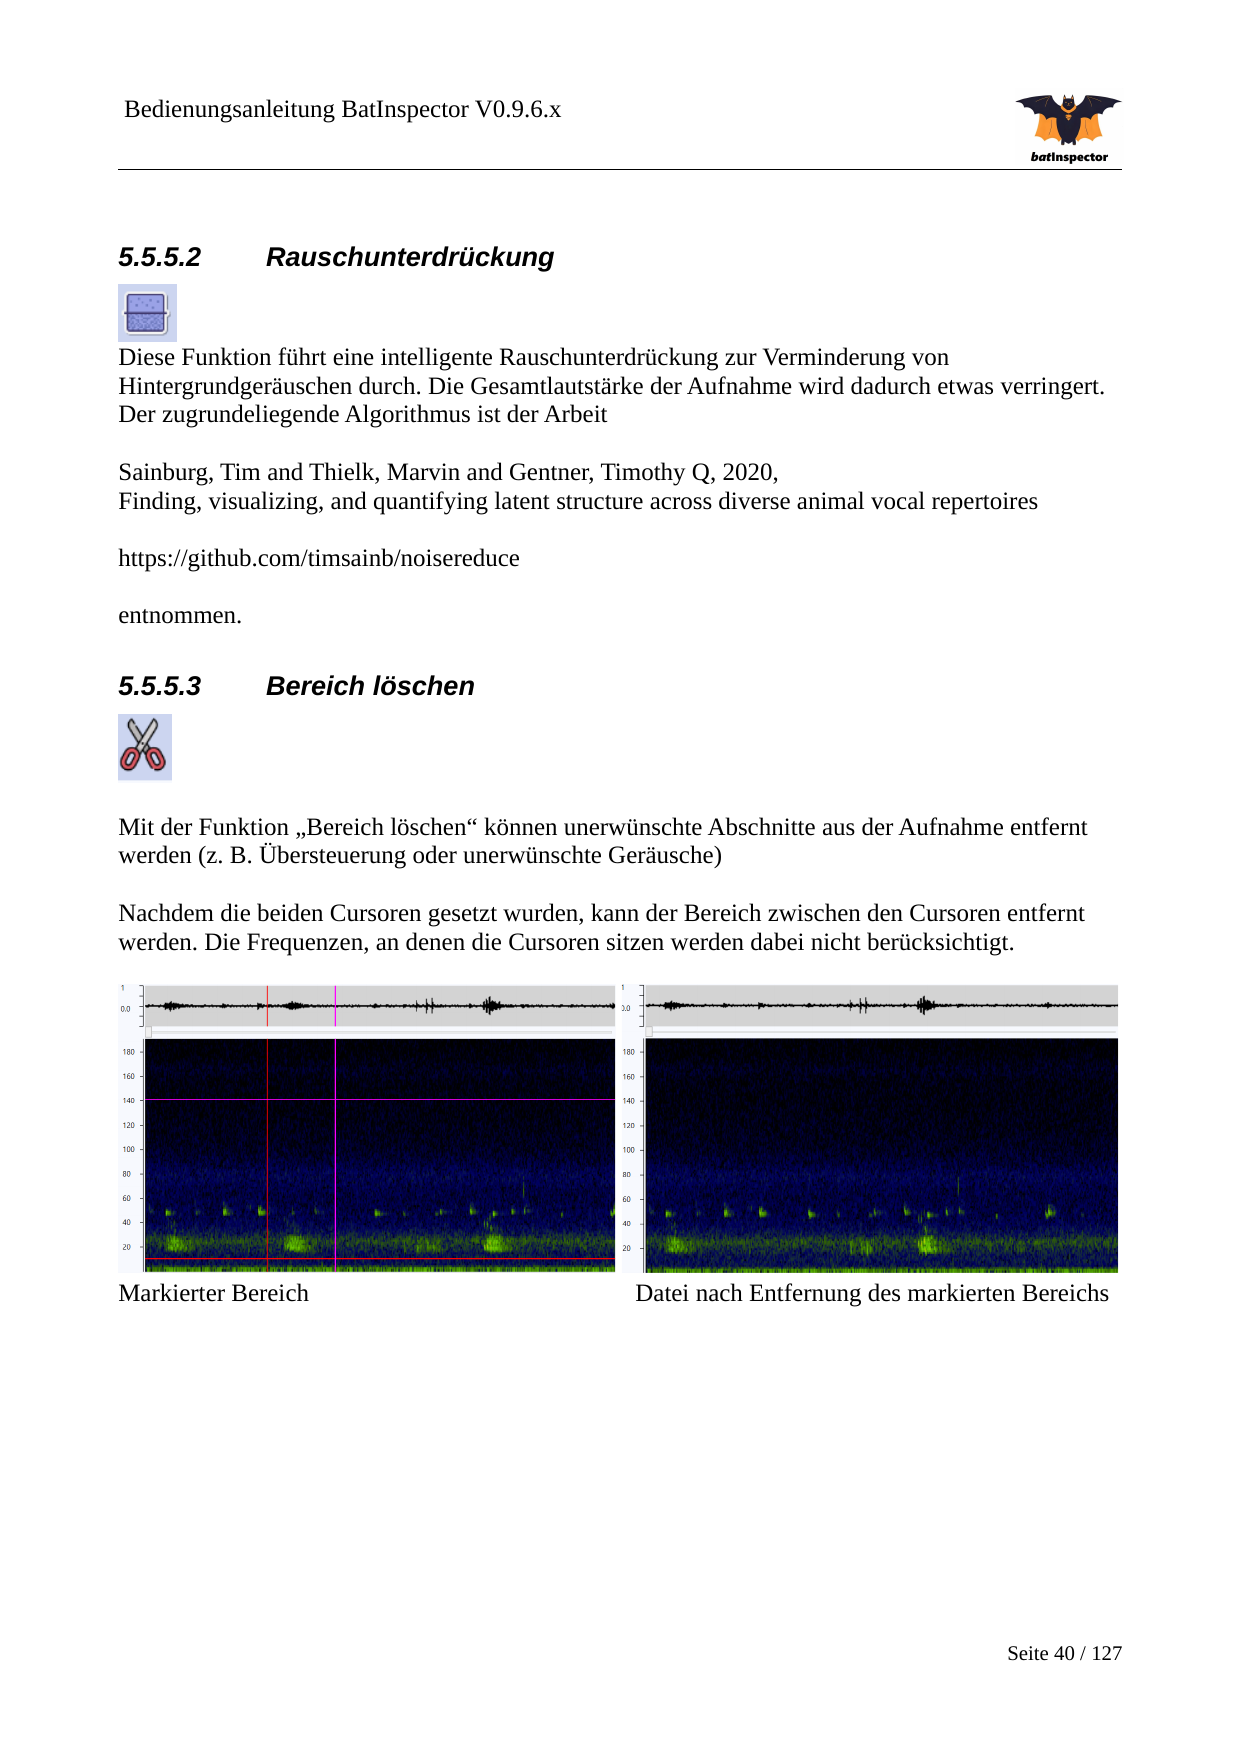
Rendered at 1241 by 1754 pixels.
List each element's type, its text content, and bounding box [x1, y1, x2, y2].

text Diese Funktion führt eine intelligente Rauschunterdrückung zur Verminderung von Hintergrundgeräuschen durch. Die Gesamtlautstärke der Aufnahme wird dadurch etwas verringert. [118, 342, 1122, 399]
picture [118, 714, 172, 783]
picture [1015, 88, 1125, 165]
text Mit der Funktion „Bereich löschen“ können unerwünschte Abschnitte aus der Aufnahme entfernt werden (z. B. Übersteuerung oder unerwünschte Geräusche) [118, 812, 1122, 869]
text Nachdem die beiden Cursoren gesetzt wurden, kann der Bereich zwischen den Cursoren entfernt werden. Die Frequenzen, an denen die Cursoren sitzen werden dabei nicht berücksichtigt. [118, 898, 1122, 955]
text entnommen. [118, 600, 1122, 629]
text Finding, visualizing, and quantifying latent structure across diverse animal vocal repertoires [118, 486, 1122, 514]
text Markierter Bereich Datei nach Entfernung des markierten Bereichs [118, 1278, 1122, 1306]
picture [118, 284, 177, 342]
subtitle Bereich löschen [118, 670, 1122, 702]
subtitle Rauschunterdrückung [118, 241, 1122, 272]
text https://github.com/timsainb/noisereduce [118, 543, 1122, 572]
picture [621, 984, 1119, 1273]
picture [118, 984, 616, 1273]
text Sainburg, Tim and Thielk, Marvin and Gentner, Timothy Q, 2020, [118, 457, 1122, 486]
text Der zugrundeliegende Algorithmus ist der Arbeit [118, 399, 1122, 428]
